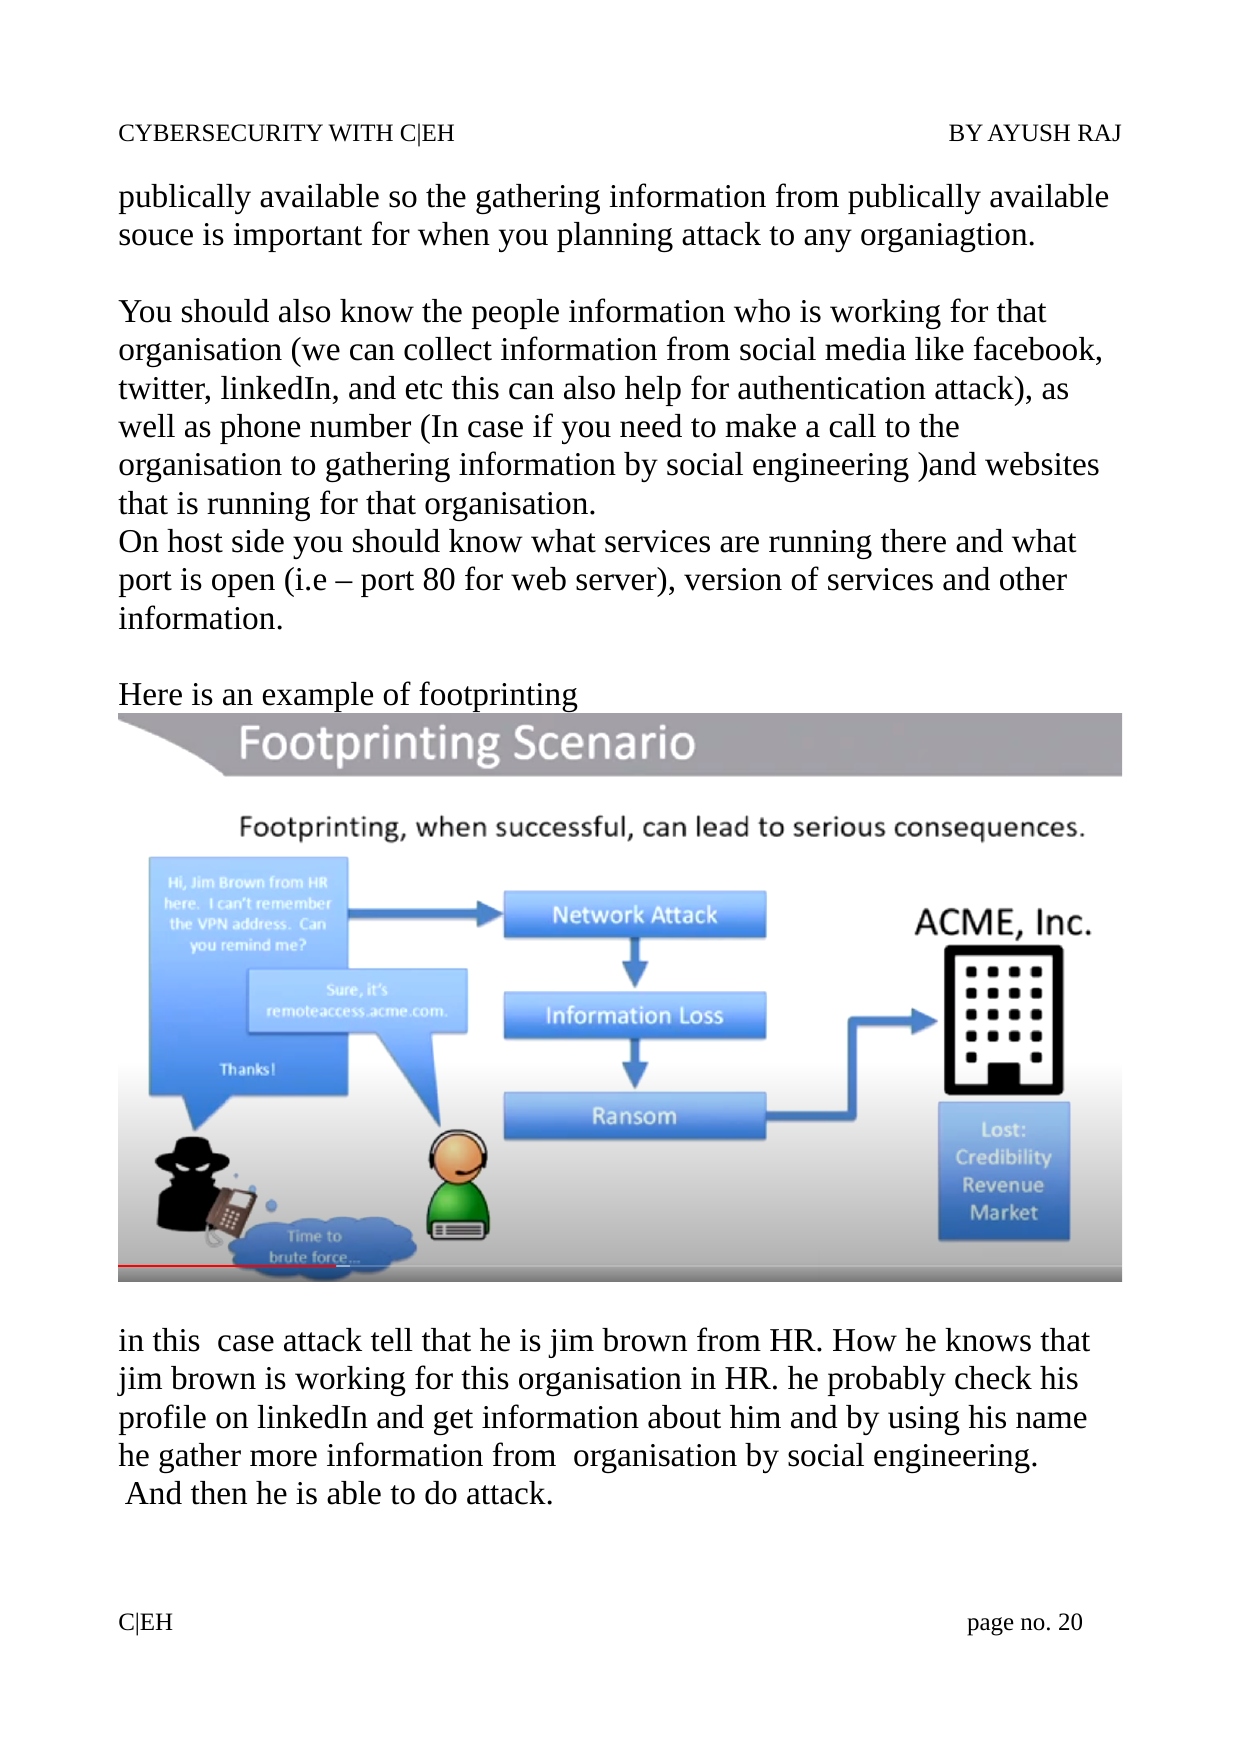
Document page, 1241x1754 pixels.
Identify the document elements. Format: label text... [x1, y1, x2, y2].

text Here is an example of footprinting [118, 675, 1122, 713]
text And then he is able to do attack. [118, 1474, 1122, 1512]
text On host side you should know what services are running there and what port is open (i.e – port 80 for web server), version of services and other information. [118, 521, 1122, 636]
picture [118, 713, 1123, 1282]
text in this case attack tell that he is jim brown from HR. How he knows that jim brown is working for this organisation in HR. he probably check his profile on linkedIn and get information about him and by using his name he gather more information from organisation by social engineering. [118, 1320, 1122, 1474]
text You should also know the people information who is working for that organisation (we can collect information from social media like facebook, twitter, linkedIn, and etc this can also help for authentication attack), as well as phone number (In case if you need to make a call to the organisation to gathering information by social engineering )and websites that is running for that organisation. [118, 291, 1122, 521]
text publically available so the gathering information from publically available souce is important for when you planning attack to any organiagtion. [118, 176, 1122, 253]
